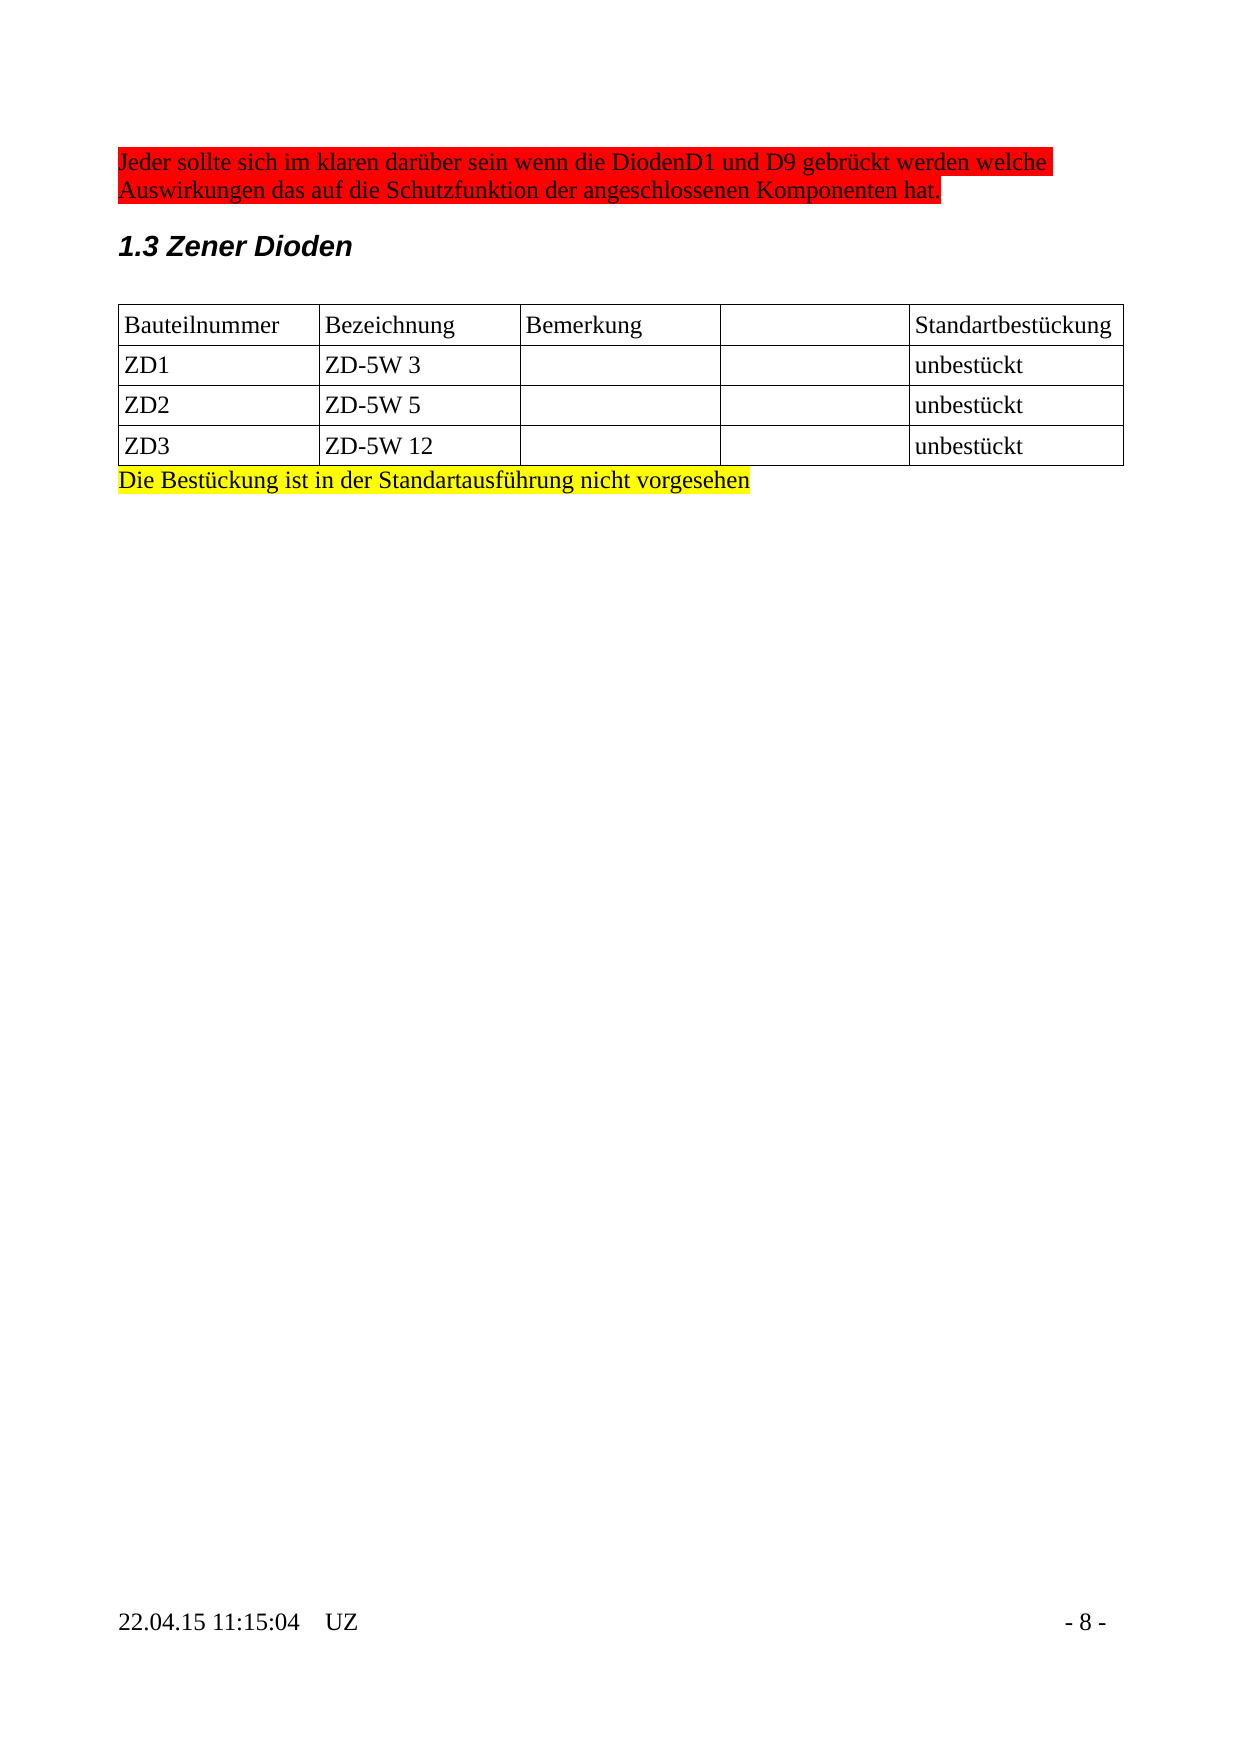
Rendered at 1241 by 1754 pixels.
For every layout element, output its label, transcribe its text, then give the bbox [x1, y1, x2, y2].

table_cell [721, 386, 909, 425]
table_cell unbestückt [910, 426, 1123, 465]
table_cell ZD-5W 12 [320, 426, 520, 465]
table_cell [721, 426, 909, 465]
table_cell ZD-5W 5 [320, 386, 520, 425]
table_cell ZD2 [119, 386, 319, 425]
text Die Bestückung ist in der Standartausführung nicht vorgesehen [118, 466, 1122, 494]
table_header Standartbestückung [910, 305, 1123, 344]
text Jeder sollte sich im klaren darüber sein wenn die DiodenD1 und D9 gebrückt werden welche Auswirkungen das auf die Schutzfunktion der angeschlossenen Komponenten hat. [118, 147, 1122, 204]
table_cell ZD3 [119, 426, 319, 465]
table_cell ZD-5W 3 [320, 346, 520, 385]
table_header Bauteilnummer [119, 305, 319, 344]
table_cell [521, 386, 720, 425]
table_header [721, 305, 909, 344]
table_cell [521, 426, 720, 465]
table_cell ZD1 [119, 346, 319, 385]
table_cell [721, 346, 909, 385]
table_cell unbestückt [910, 346, 1123, 385]
table_header Bezeichnung [320, 305, 520, 344]
table_header Bemerkung [521, 305, 720, 344]
table_cell [521, 346, 720, 385]
subtitle 1.3 Zener Dioden [118, 229, 1122, 263]
table_cell unbestückt [910, 386, 1123, 425]
